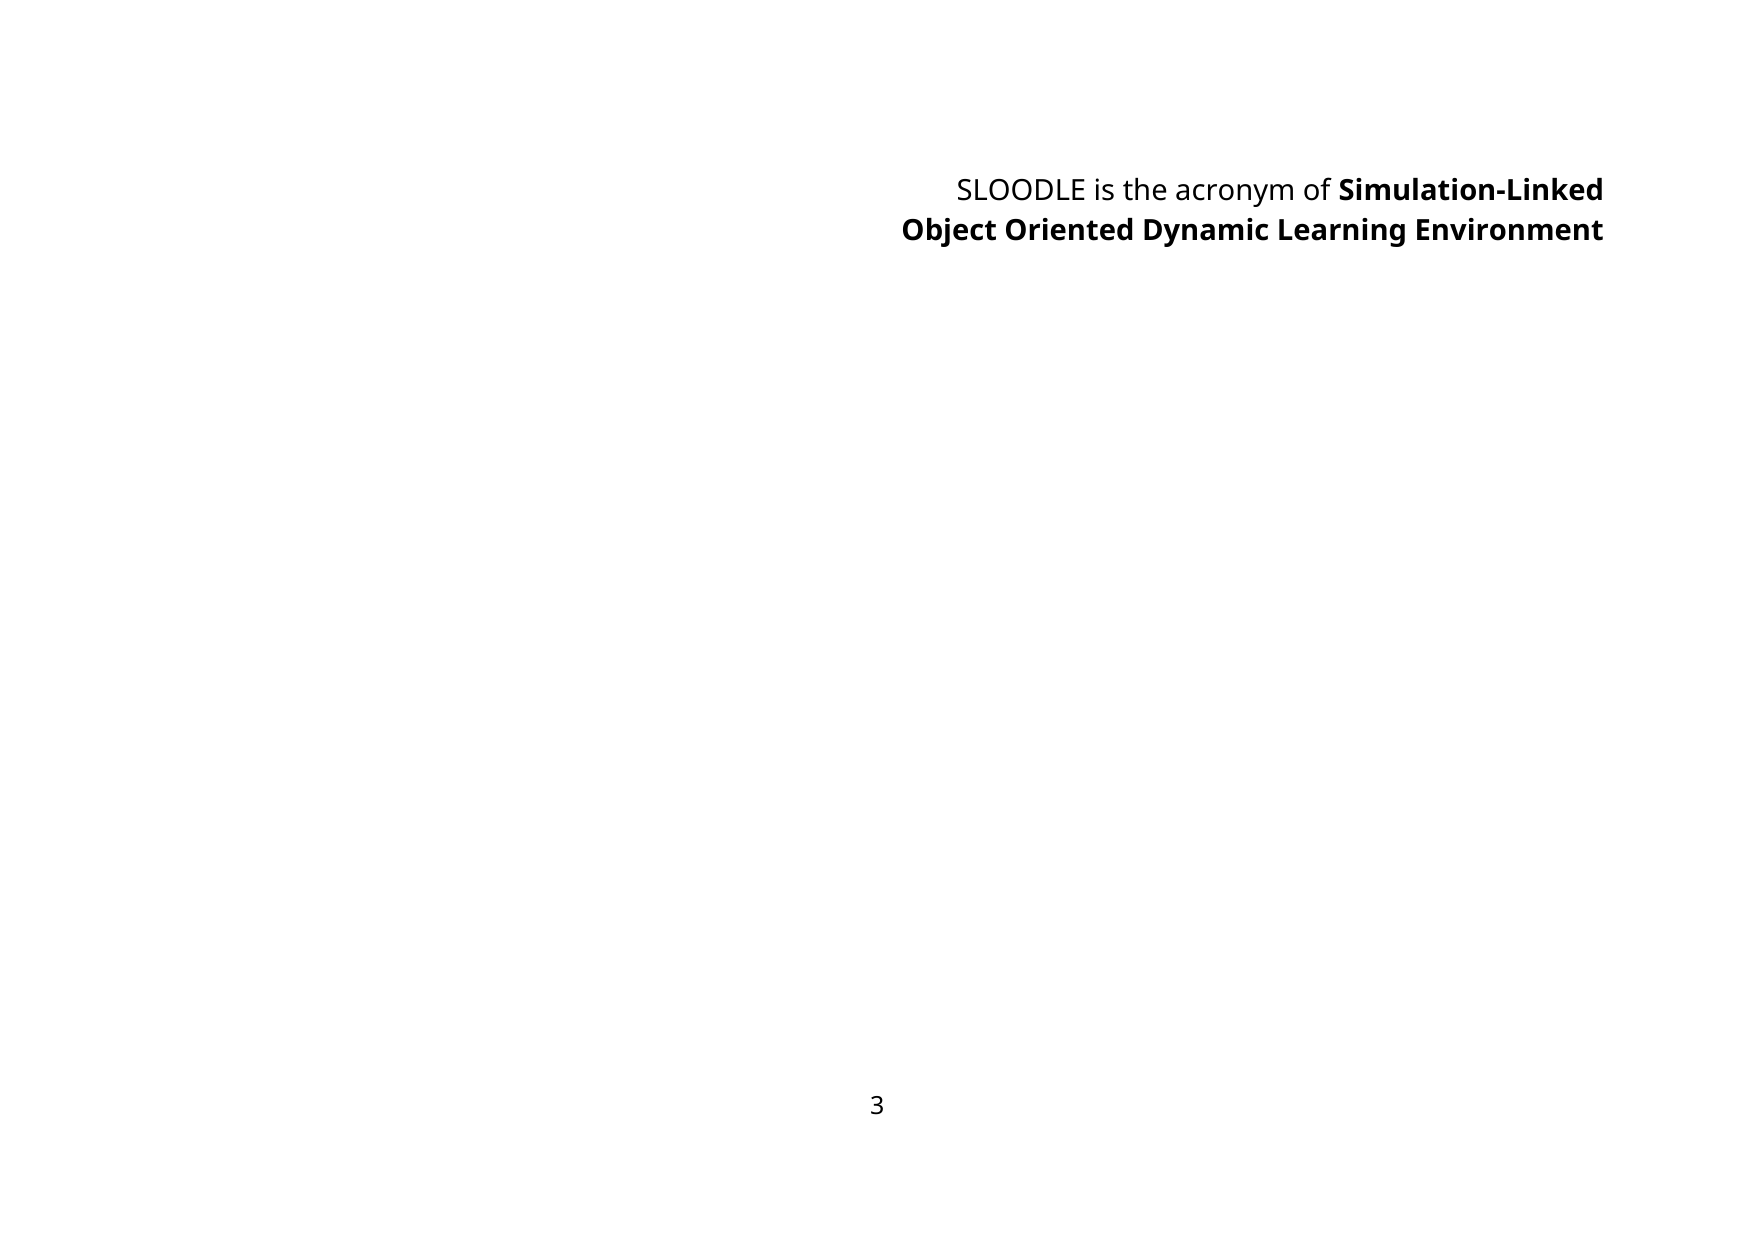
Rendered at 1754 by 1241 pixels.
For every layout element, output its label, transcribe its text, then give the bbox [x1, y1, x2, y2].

text SLOODLE is the acronym of Simulation-Linked Object Oriented Dynamic Learning Environment [150, 169, 1604, 249]
